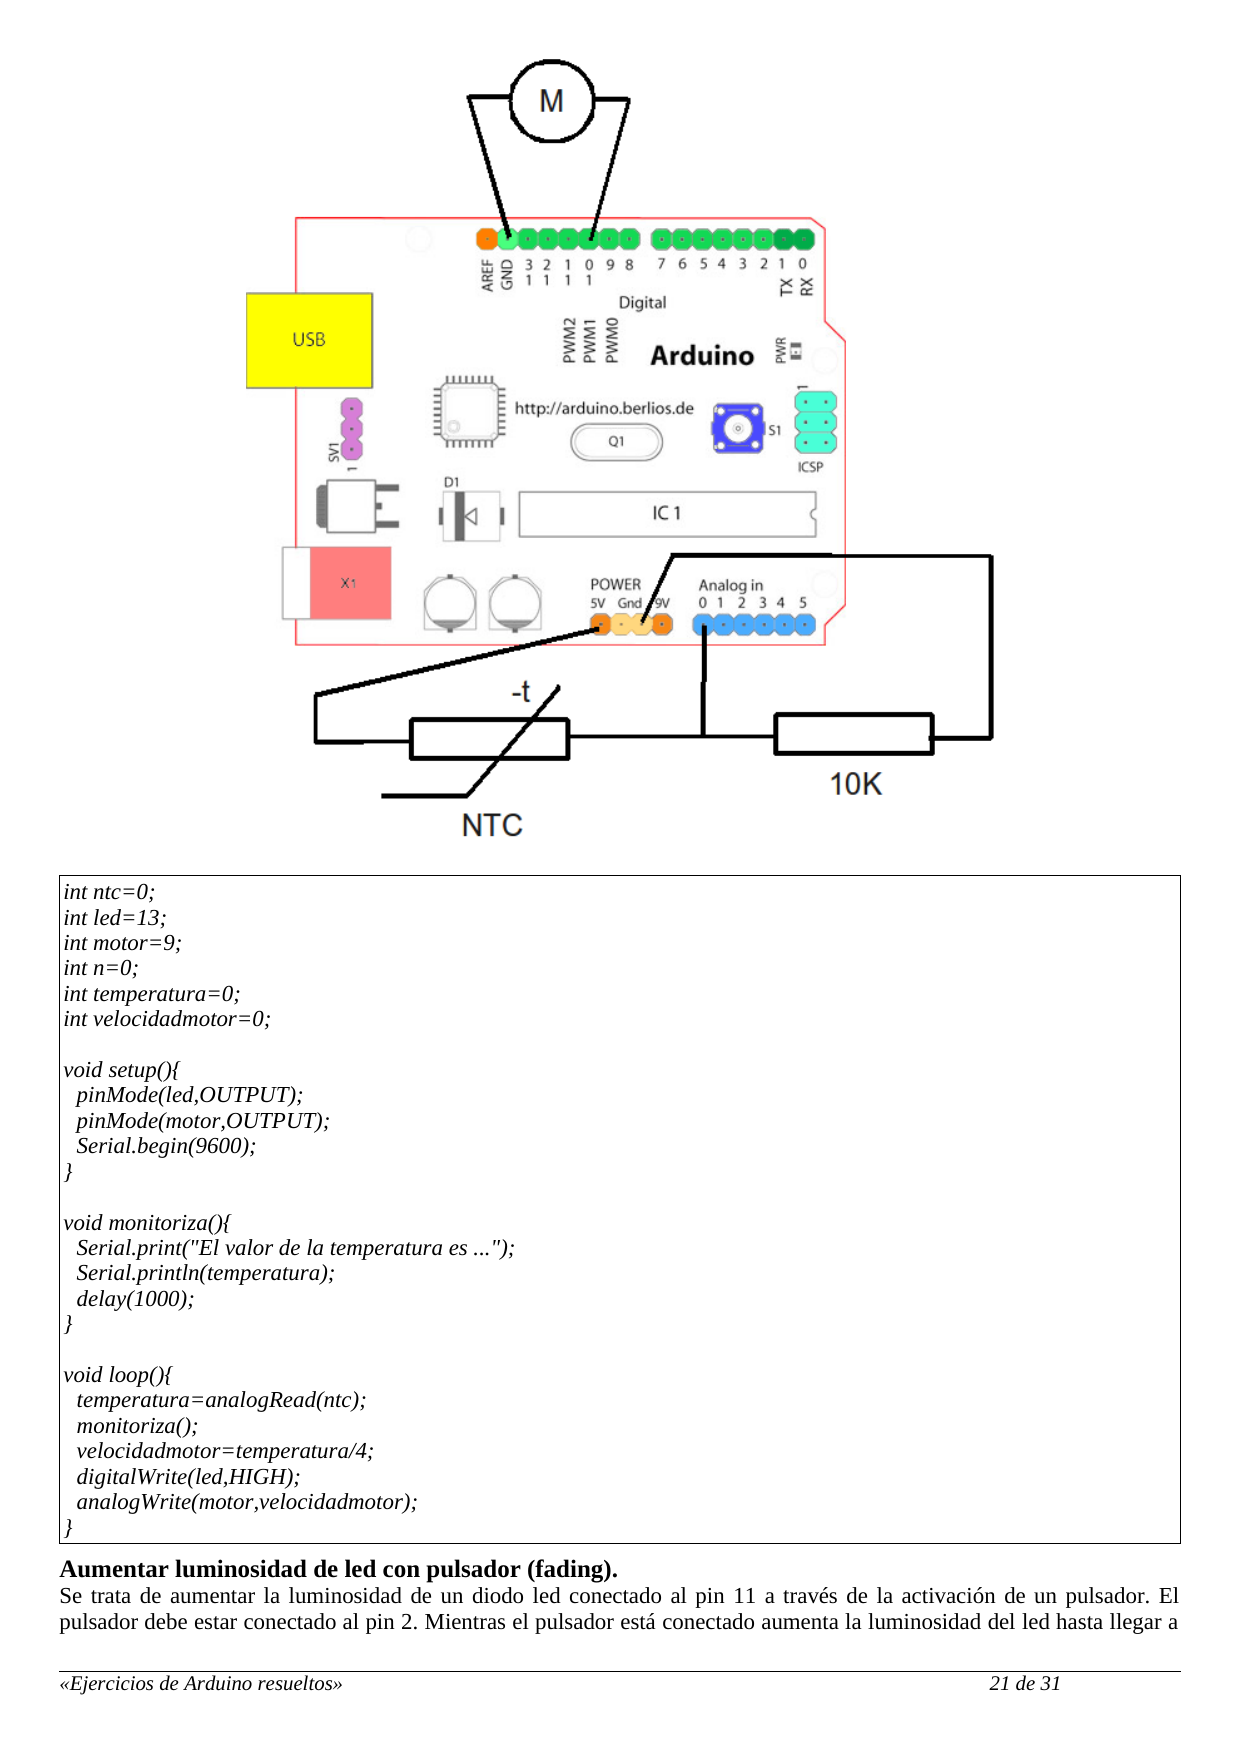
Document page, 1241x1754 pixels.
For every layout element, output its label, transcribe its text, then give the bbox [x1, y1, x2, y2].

text int n=0; [141, 951, 1180, 977]
text Aumentar luminosidad de led con pulsador (fading). [618, 1556, 1181, 1583]
text Serial.begin(9600); [259, 1129, 1180, 1155]
text } [60, 1511, 1180, 1543]
text pinMode(motor,OUTPUT); [306, 1104, 1180, 1129]
text velocidadmotor=temperatura/4; [201, 1434, 1180, 1460]
text int ntc=0; [60, 876, 1180, 901]
text int led=13; [60, 901, 1180, 926]
text } [74, 1307, 1180, 1333]
text Serial.print("El valor de la temperatura es ..."); [234, 1231, 1180, 1256]
text analogWrite(motor,velocidadmotor); [303, 1485, 1180, 1511]
text Serial.println(temperatura); [338, 1256, 1180, 1282]
text void setup(){ [60, 1053, 1180, 1078]
text digitalWrite(led,HIGH); [303, 1460, 1180, 1485]
text int temperatura=0; [141, 977, 1180, 1002]
text delay(1000); [197, 1282, 1180, 1307]
text } [74, 1155, 1180, 1180]
text int velocidadmotor=0; [243, 1002, 1180, 1028]
text void monitoriza(){ [60, 1206, 1180, 1231]
text void loop(){ [60, 1358, 1180, 1383]
text pinMode(led,OUTPUT); [60, 1078, 1180, 1104]
text temperatura=analogRead(ntc); [60, 1383, 1180, 1409]
text monitoriza(); [201, 1409, 1180, 1434]
picture [246, 59, 995, 850]
text int motor=9; [169, 926, 1180, 951]
